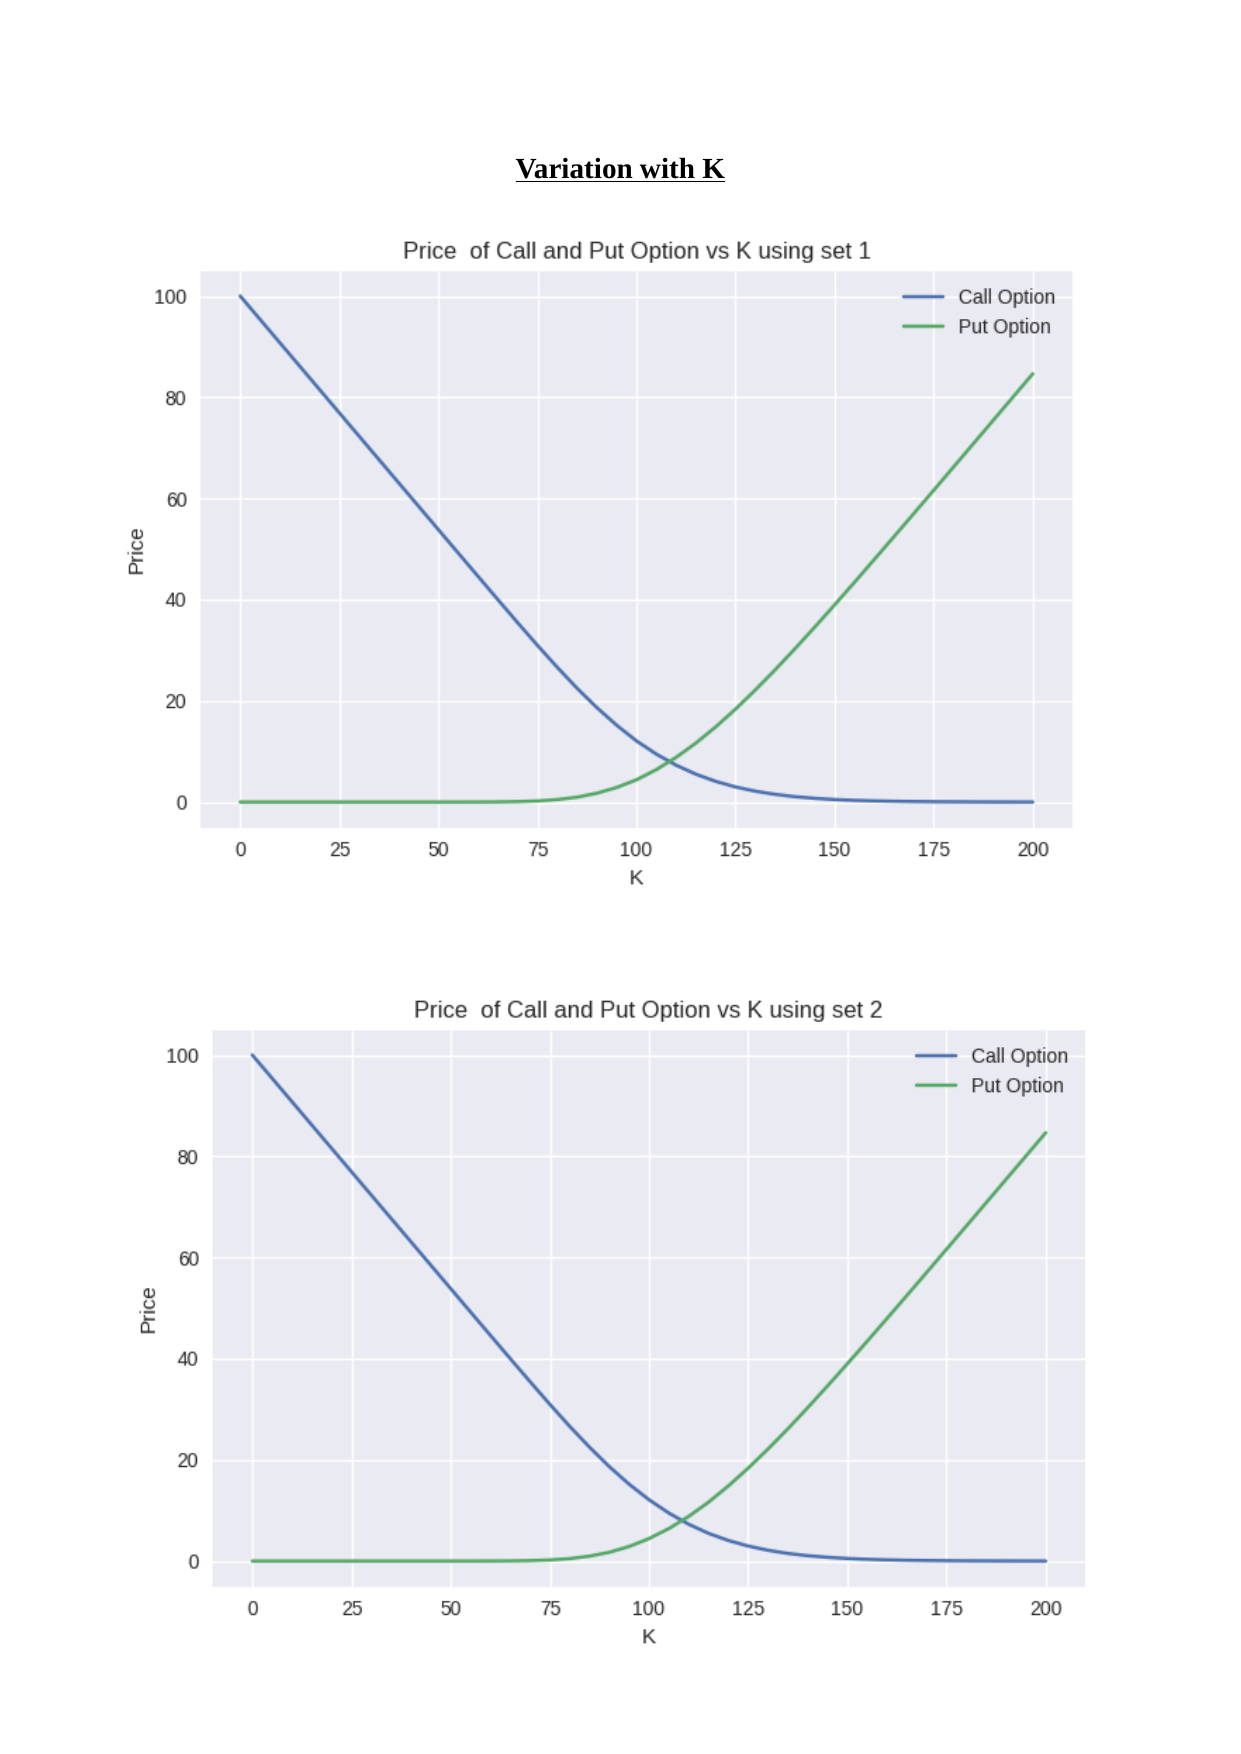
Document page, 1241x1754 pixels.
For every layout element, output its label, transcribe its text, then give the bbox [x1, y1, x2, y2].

picture [115, 195, 1119, 893]
text Variation with K [118, 152, 1122, 185]
picture [127, 953, 1132, 1652]
